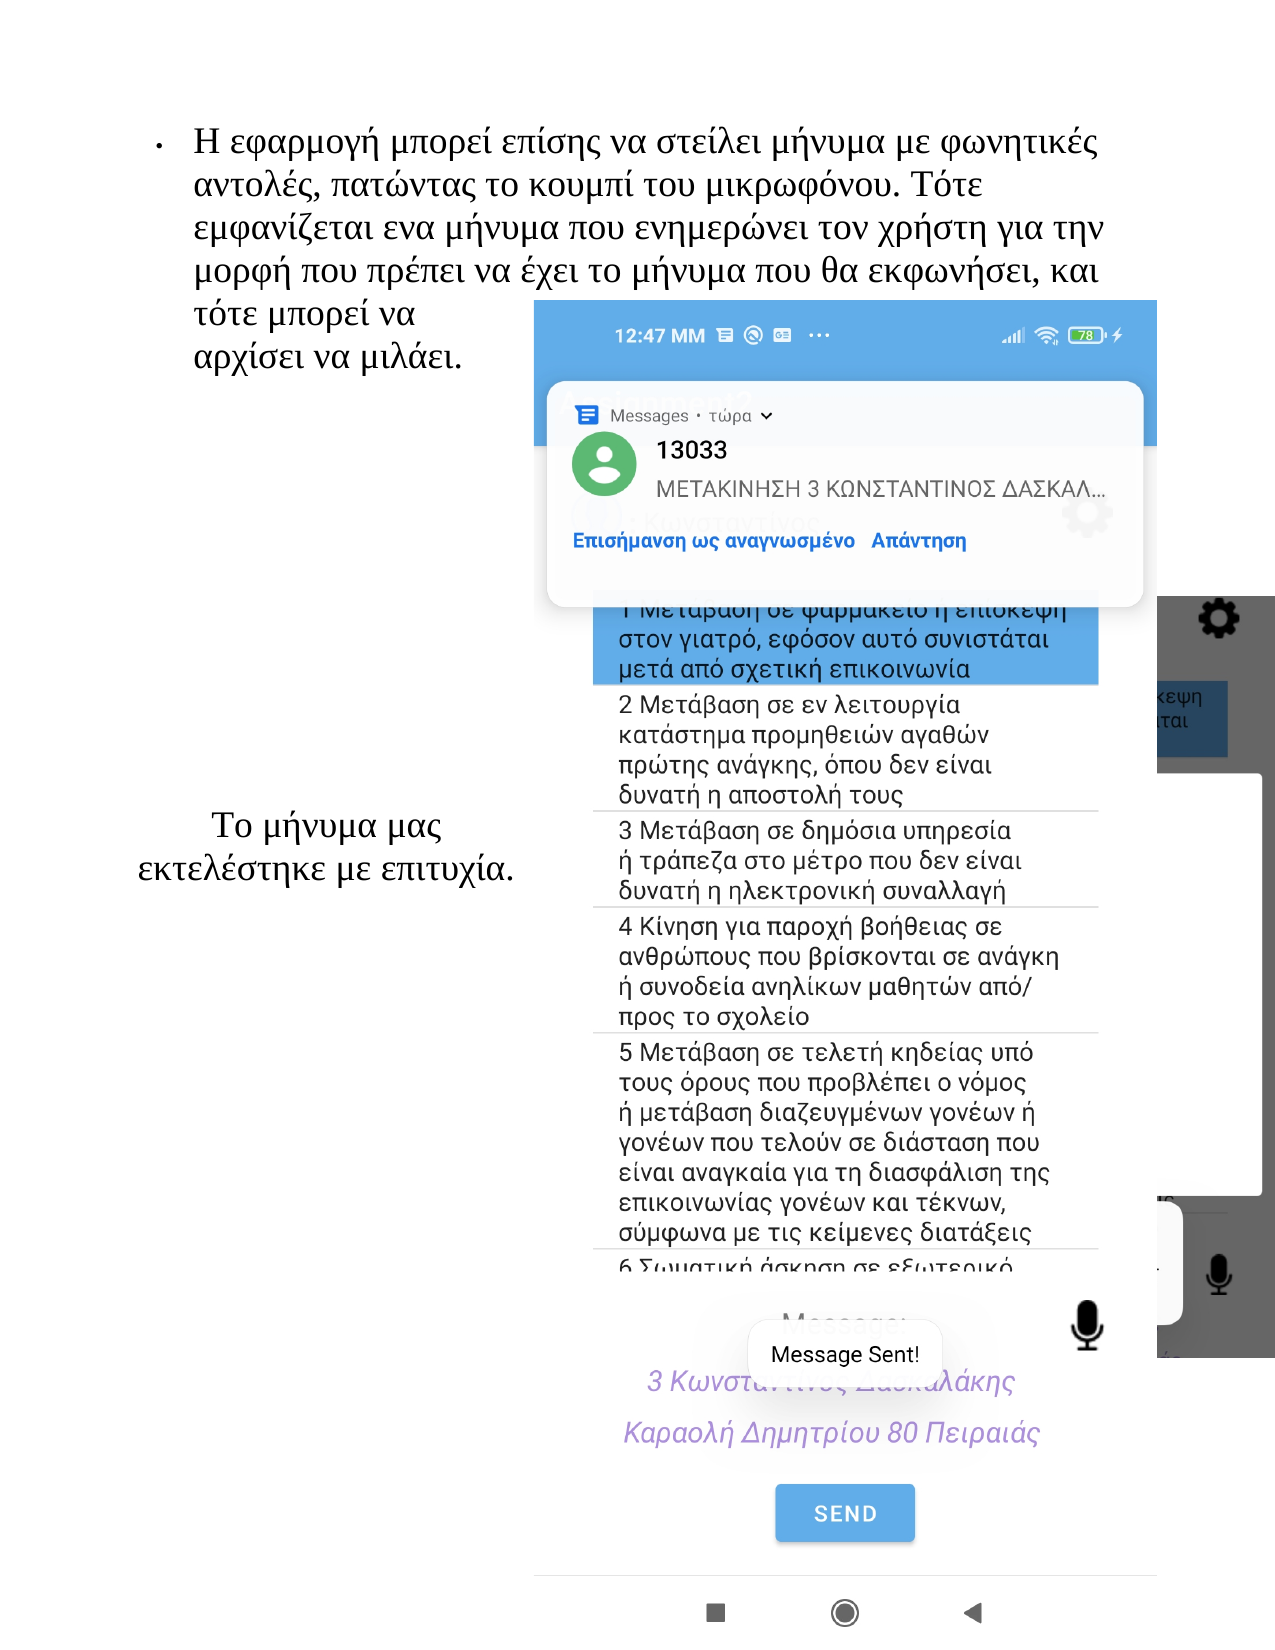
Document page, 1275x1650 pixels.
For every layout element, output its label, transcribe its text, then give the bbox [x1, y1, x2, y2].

picture [533, 300, 1275, 1650]
list Η εφαρμογή μπορεί επίσης να στείλει μήνυμα με φωνητικές αντολές, πατώντας το κουμπί του μικρωφόνου. Τότε εμφανίζεται ενα μήνυμα που ενημερώνει τον χρήστη για την μορφή που πρέπει να έχει το μήνυμα που θα εκφωνήσει, και τότε μπορεί να αρχίσει να μιλάει. [156, 118, 1157, 377]
text Το μήνυμα μας εκτελέστηκε με επιτυχία. [118, 802, 533, 889]
